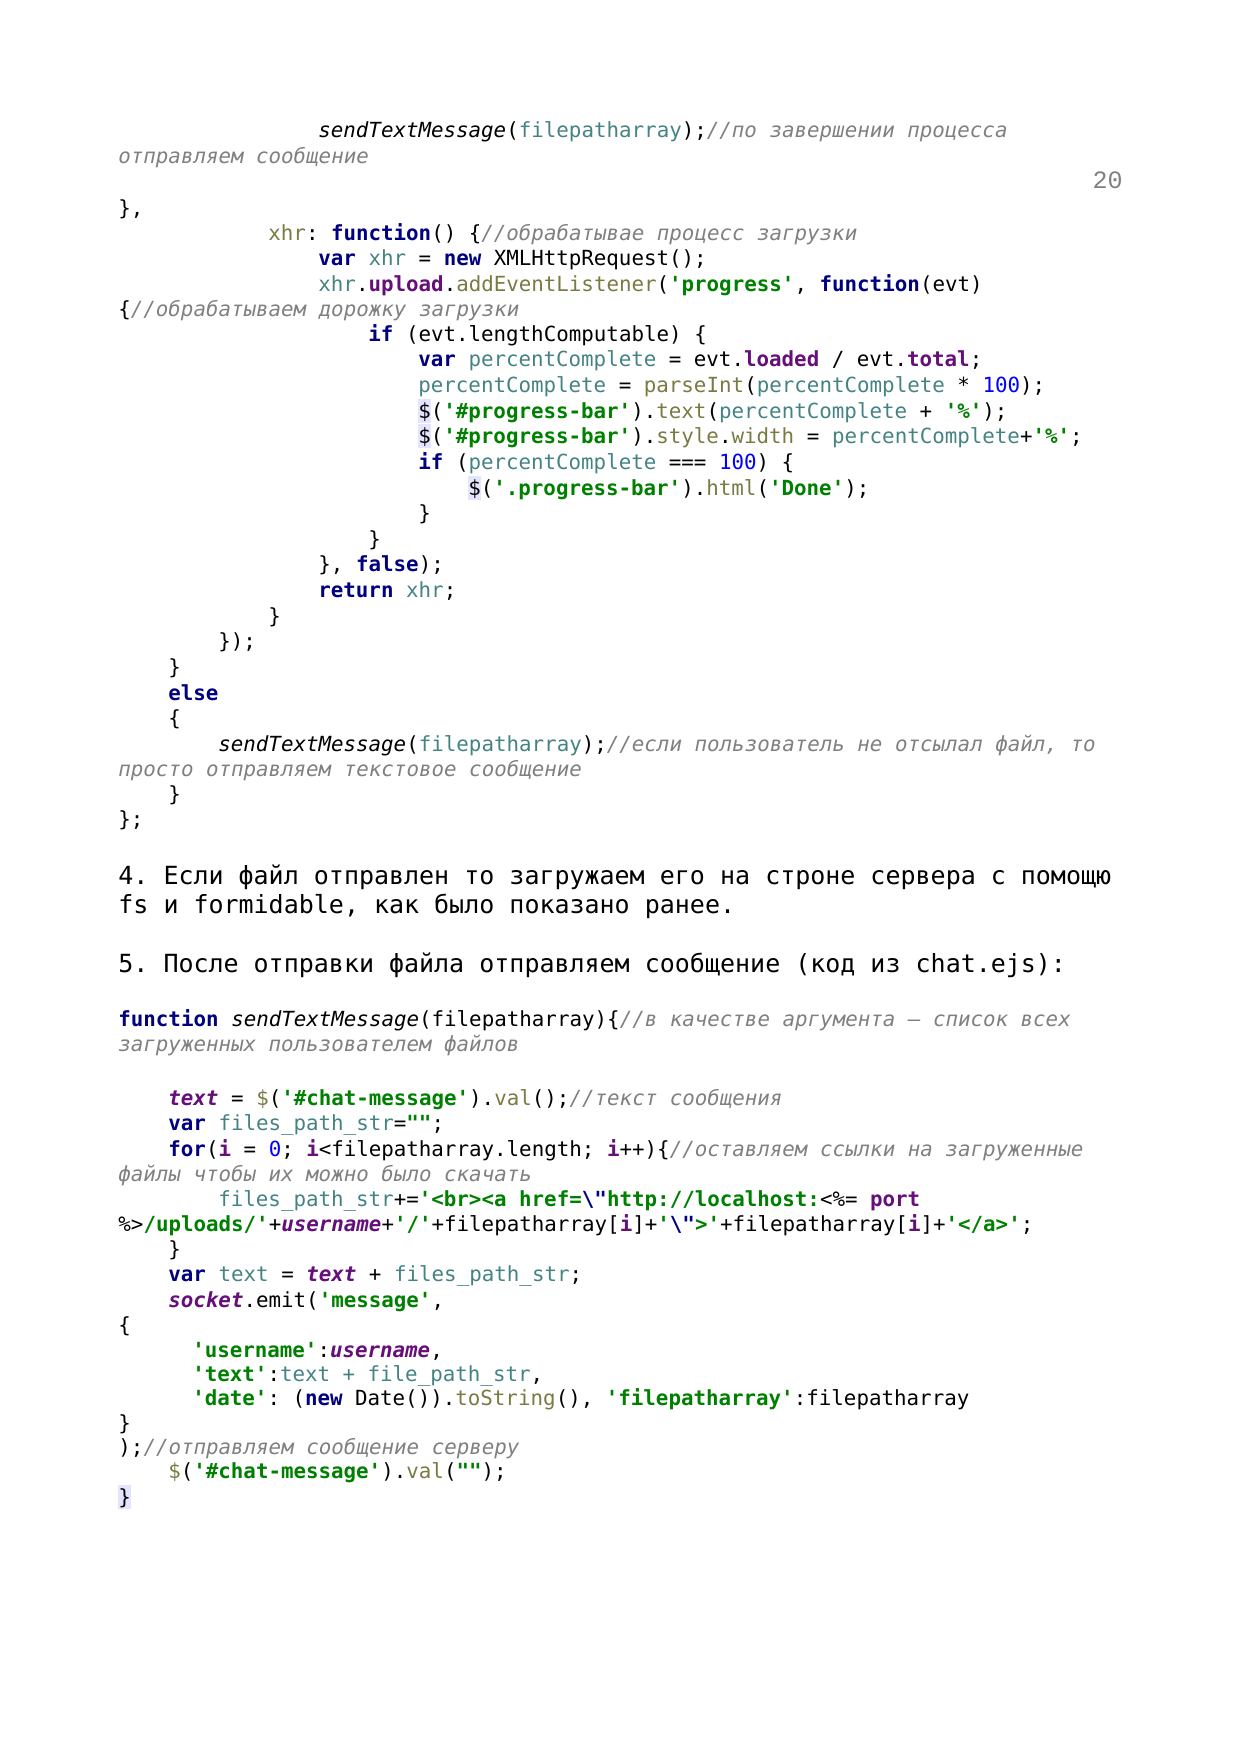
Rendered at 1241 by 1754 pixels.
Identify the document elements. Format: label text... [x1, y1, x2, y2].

text $('#progress-bar').style.width = percentComplete+'%'; [118, 424, 1122, 450]
text for(i = 0; i<filepatharray.length; i++){//оставляем ссылки на загруженные файлы чтобы их можно было скачать [118, 1137, 1122, 1187]
text 5. После отправки файла отправляем сообщение (код из chat.ejs): [118, 949, 1122, 978]
text } [118, 501, 1122, 527]
text var files_path_str=""; [118, 1111, 1122, 1137]
text 'text':text + file_path_str, [118, 1362, 1122, 1386]
text var percentComplete = evt.loaded / evt.total; [118, 347, 1122, 373]
text } [118, 1485, 1122, 1509]
text 'username':username, [118, 1338, 1122, 1362]
text 4. Если файл отправлен то загружаем его на строне сервера с помощю fs и formidable, как было показано ранее. [118, 861, 1122, 919]
text }); [118, 629, 1122, 655]
text } [118, 604, 1122, 629]
text $('.progress-bar').html('Done'); [118, 476, 1122, 501]
text function sendTextMessage(filepatharray){//в качестве аргумента — список всех загруженных пользователем файлов [118, 1007, 1122, 1056]
text else [118, 681, 1122, 706]
text xhr: function() {//обрабатывае процесс загрузки [118, 221, 1122, 246]
text } [118, 527, 1122, 552]
text xhr.upload.addEventListener('progress', function(evt) {//обрабатываем дорожку загрузки [118, 272, 1122, 322]
text { [118, 706, 1122, 732]
text return xhr; [118, 578, 1122, 604]
text 19 [118, 168, 1122, 196]
text var text = text + files_path_str; [118, 1262, 1122, 1288]
text }, false); [118, 552, 1122, 578]
text $('#chat-message').val(""); [118, 1459, 1122, 1485]
text if (evt.lengthComputable) { [118, 322, 1122, 347]
text } [118, 655, 1122, 681]
text percentComplete = parseInt(percentComplete * 100); [118, 373, 1122, 399]
text { [118, 1313, 1122, 1338]
text }, [118, 196, 1122, 221]
text );//отправляем сообщение серверу [118, 1435, 1122, 1459]
text 'date': (new Date()).toString(), 'filepatharray':filepatharray [118, 1386, 1122, 1411]
text text = $('#chat-message').val();//текст сообщения [118, 1086, 1122, 1111]
text if (percentComplete === 100) { [118, 450, 1122, 476]
text socket.emit('message', [118, 1288, 1122, 1313]
text var xhr = new XMLHttpRequest(); [118, 246, 1122, 272]
text } [118, 1237, 1122, 1262]
text } [118, 782, 1122, 807]
text sendTextMessage(filepatharray);//если пользователь не отсылал файл, то просто отправляем текстовое сообщение [118, 732, 1122, 782]
text sendTextMessage(filepatharray);//по завершении процесса отправляем сообщение [118, 118, 1122, 168]
text files_path_str+='<br><a href=\"http://localhost:<%= port %>/uploads/'+username+'/'+filepatharray[i]+'\">'+filepatharray[i]+'</a>'; [118, 1187, 1122, 1237]
text }; [118, 807, 1122, 832]
text $('#progress-bar').text(percentComplete + '%'); [118, 399, 1122, 424]
text } [118, 1411, 1122, 1435]
